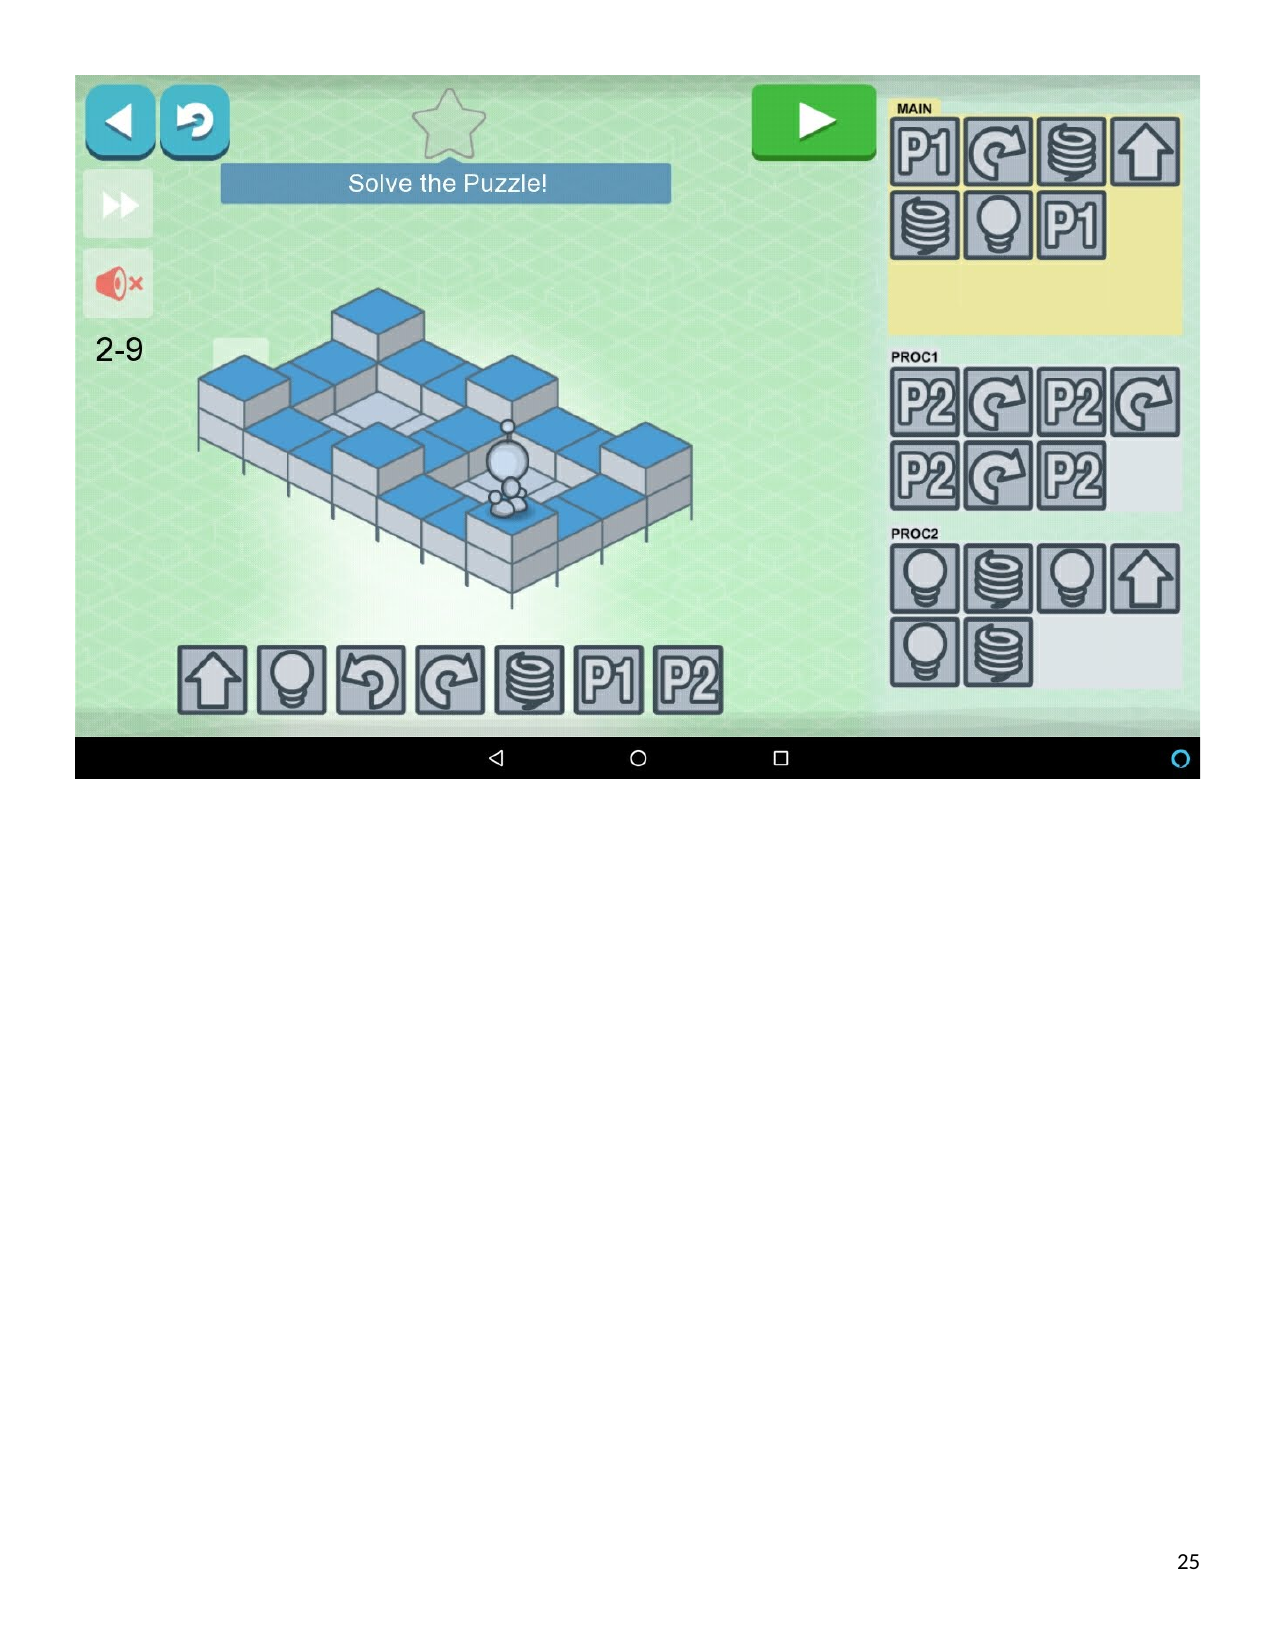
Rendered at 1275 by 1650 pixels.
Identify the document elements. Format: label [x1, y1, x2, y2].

picture [75, 75, 1200, 779]
